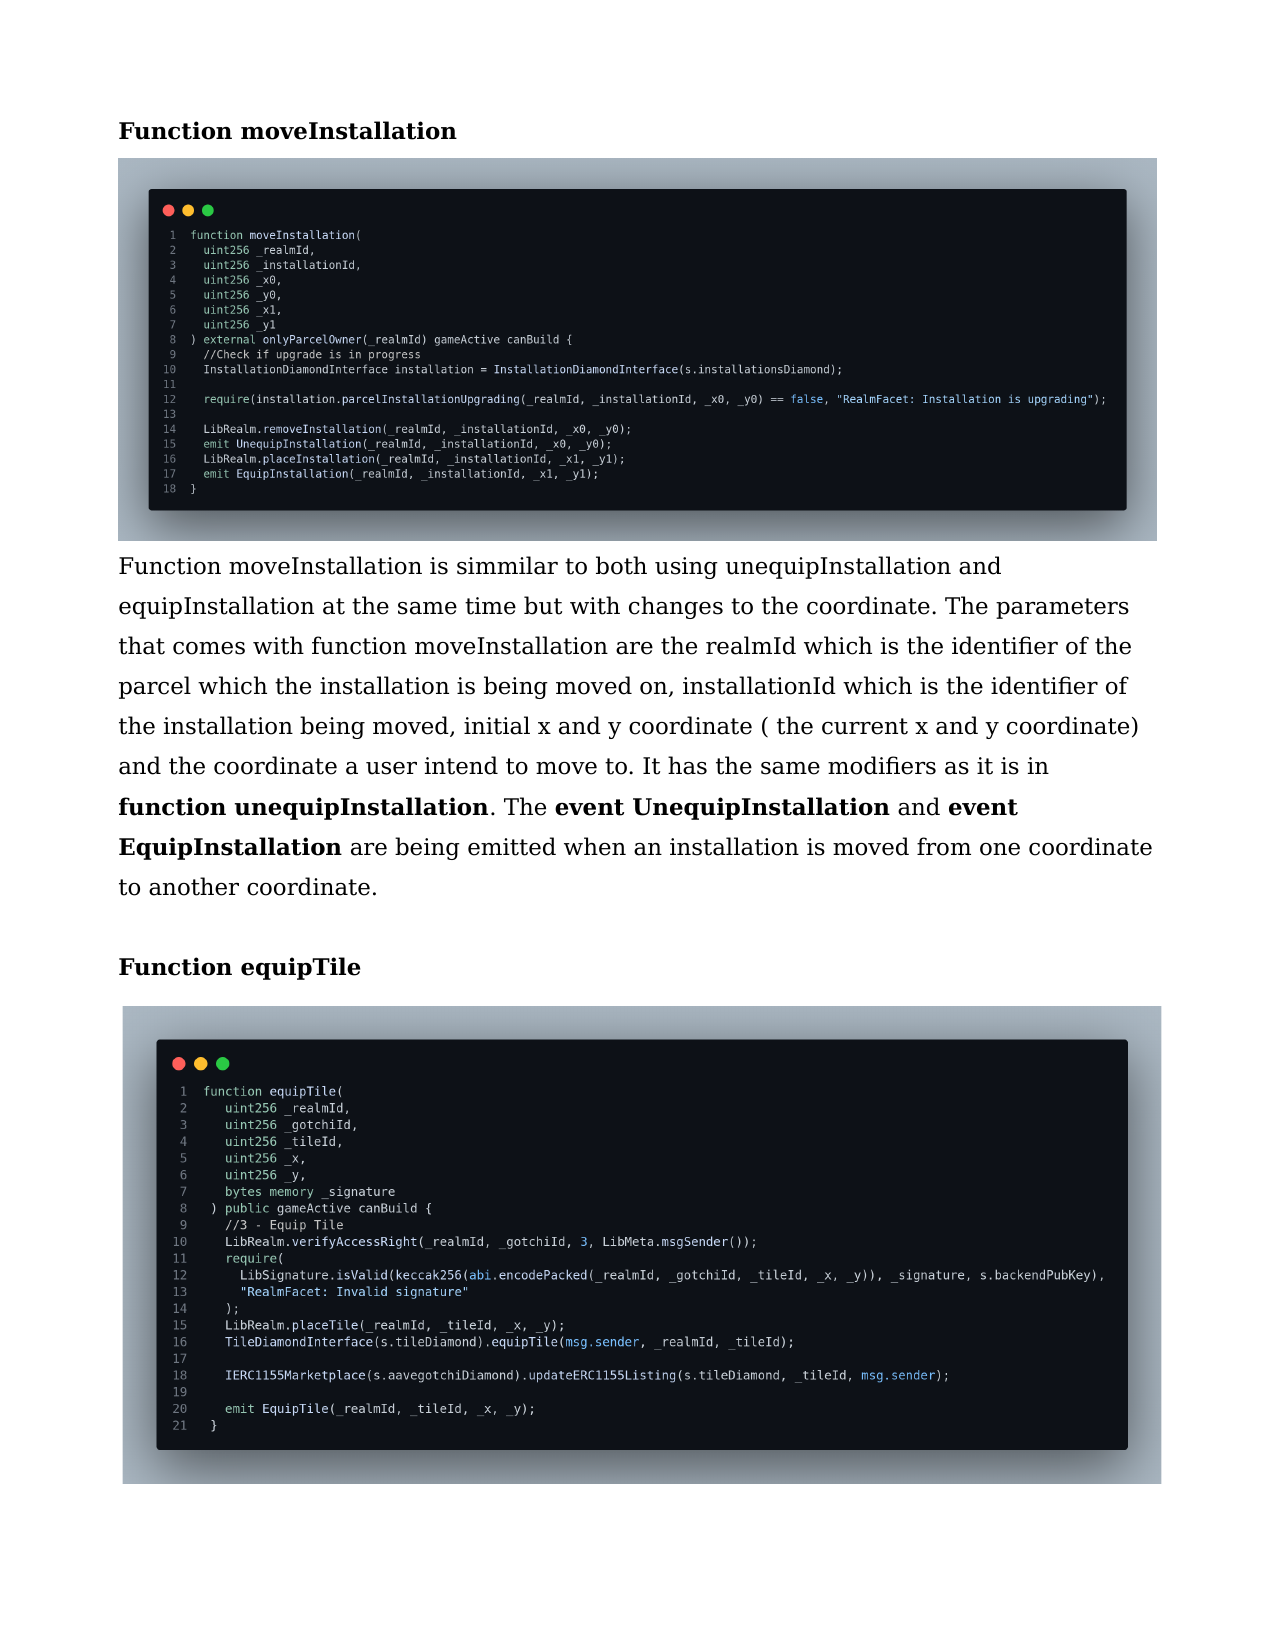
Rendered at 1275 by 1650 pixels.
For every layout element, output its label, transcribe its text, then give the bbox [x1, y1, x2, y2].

picture [122, 1006, 1162, 1484]
text Function moveInstallation [118, 118, 1157, 145]
picture [118, 158, 1157, 541]
text Function equipTile [118, 954, 1157, 981]
text Function moveInstallation is simmilar to both using unequipInstallation and equipInstallation at the same time but with changes to the coordinate. The parameters that comes with function moveInstallation are the realmId which is the identifier of the parcel which the installation is being moved on, installationId which is the identifier of the installation being moved, initial x and y coordinate ( the current x and y coordinate) and the coordinate a user intend to move to. It has the same modifiers as it is in function unequipInstallation. The event UnequipInstallation and event EquipInstallation are being emitted when an installation is moved from one coordinate to another coordinate. [118, 541, 1157, 901]
